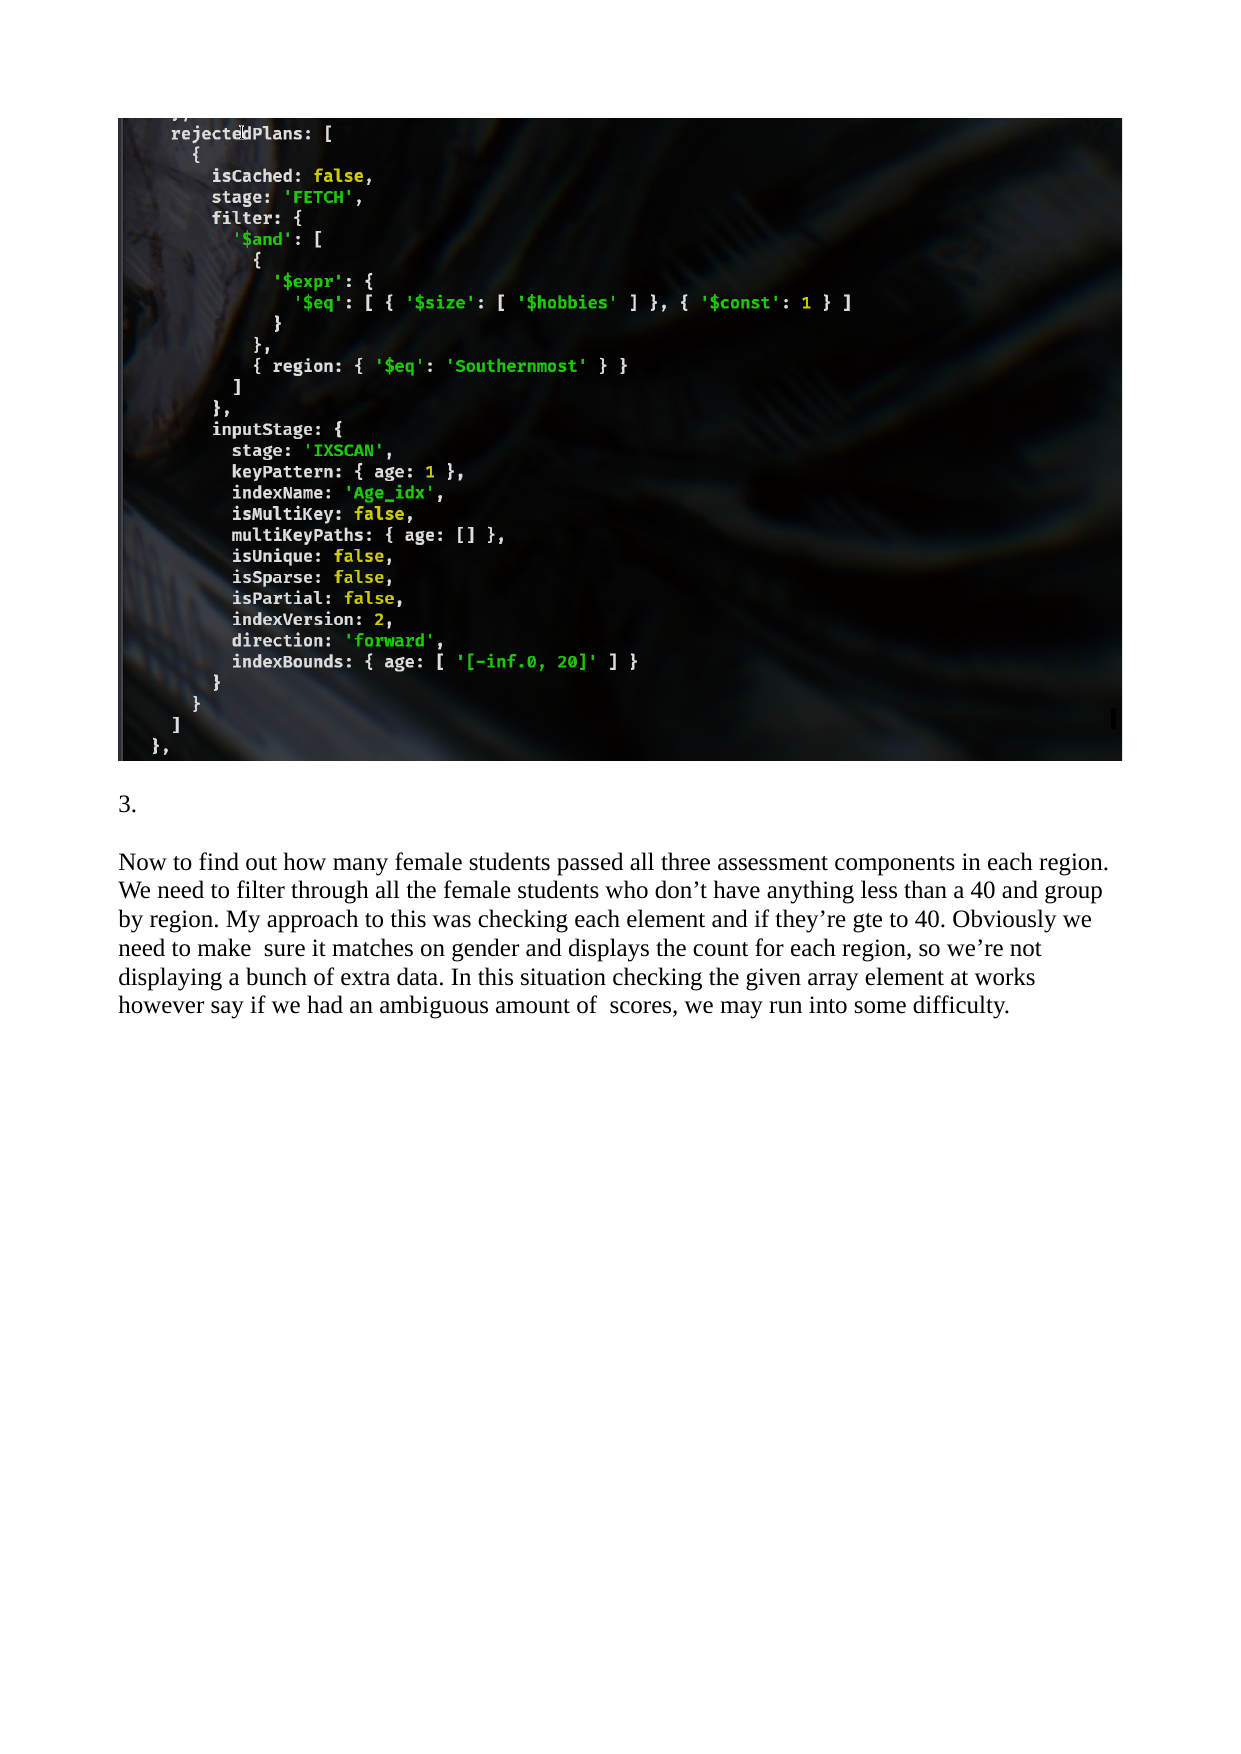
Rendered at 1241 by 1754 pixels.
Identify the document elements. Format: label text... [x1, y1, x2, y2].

picture [118, 118, 1123, 761]
text 3. [118, 789, 1122, 818]
text Now to find out how many female students passed all three assessment components in each region. We need to filter through all the female students who don’t have anything less than a 40 and group by region. My approach to this was checking each element and if they’re gte to 40. Obviously we need to make sure it matches on gender and displays the count for each region, so we’re not displaying a bunch of extra data. In this situation checking the given array element at works however say if we had an ambiguous amount of scores, we may run into some difficulty. [118, 847, 1122, 1019]
